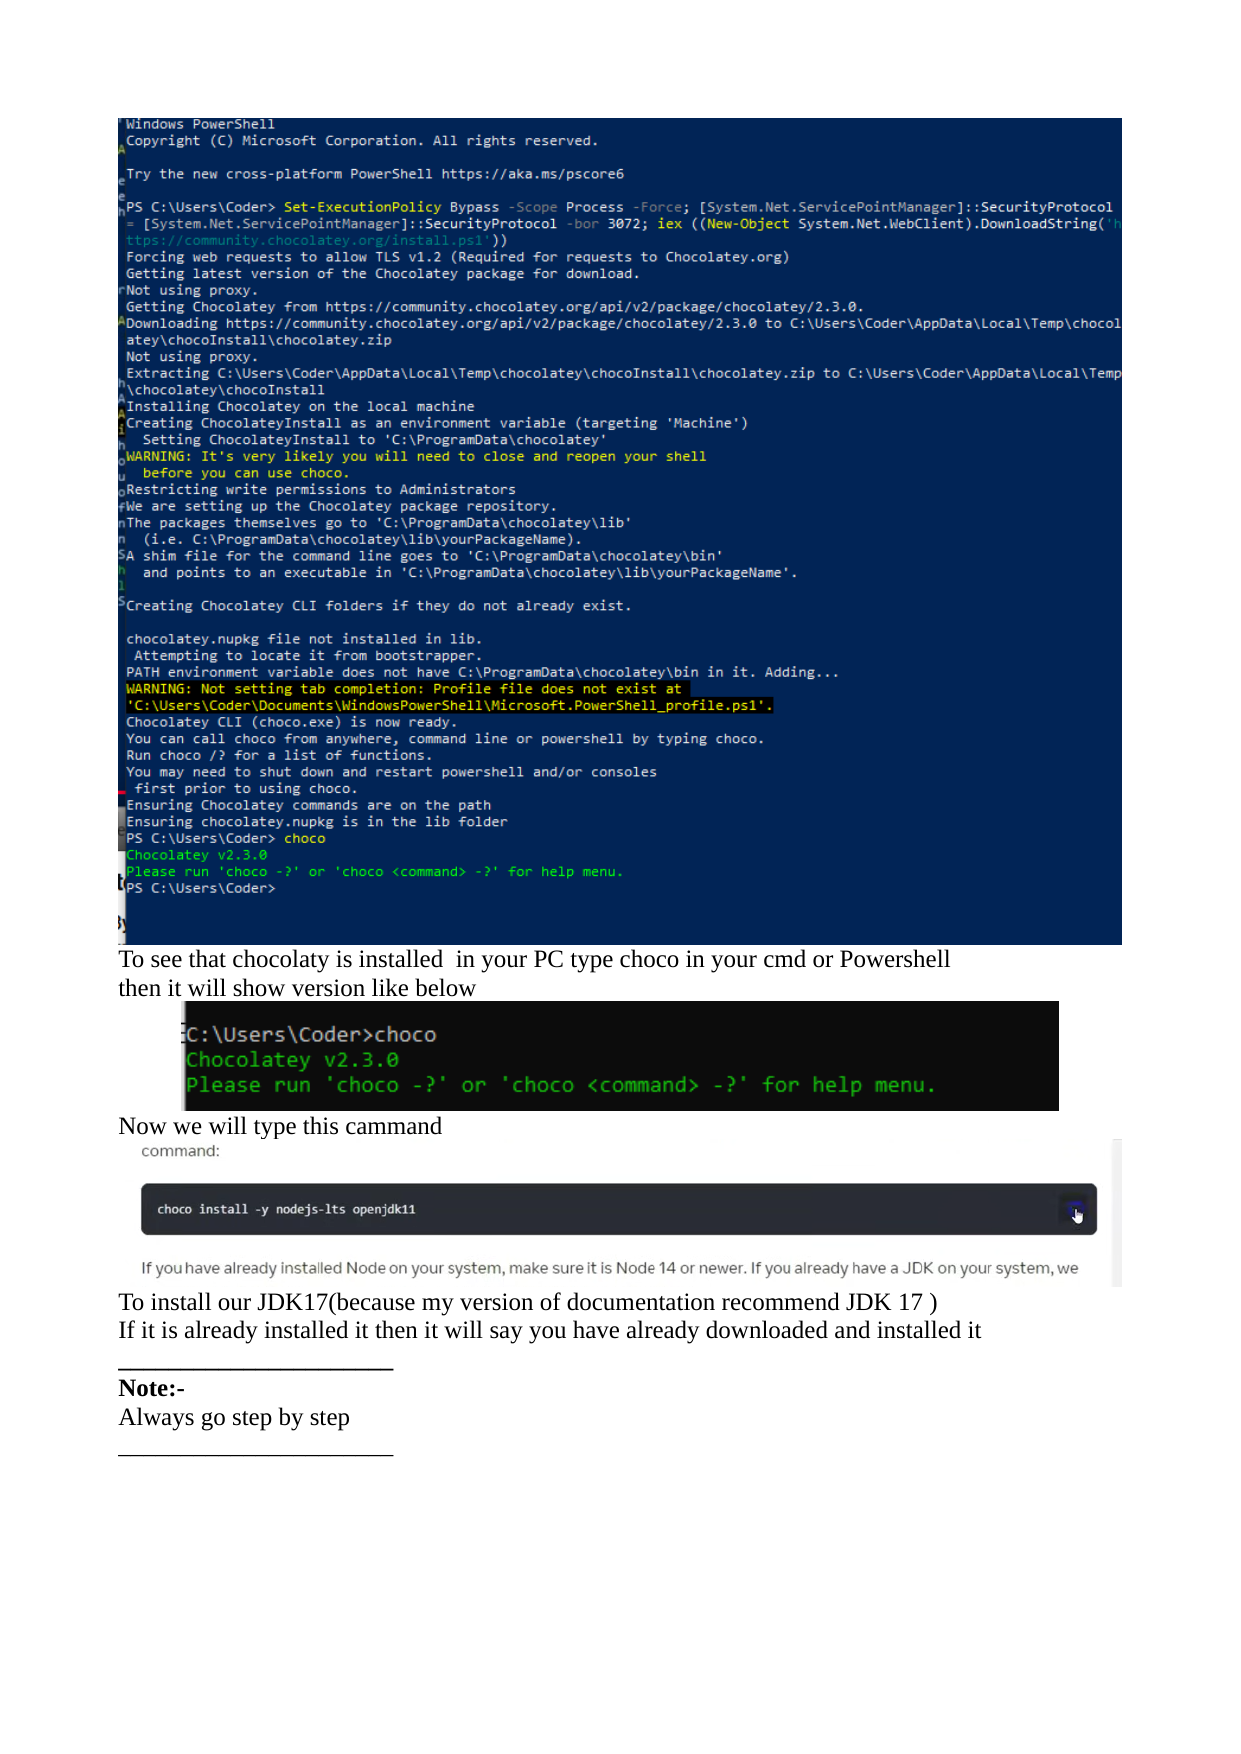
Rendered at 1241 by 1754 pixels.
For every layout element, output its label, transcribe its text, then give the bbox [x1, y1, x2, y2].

text ______________________ [118, 1344, 1122, 1373]
picture [181, 1001, 1059, 1111]
text To see that chocolaty is installed in your PC type choco in your cmd or Powershell [118, 945, 1122, 973]
picture [118, 1139, 1122, 1287]
picture [118, 118, 1122, 945]
text then it will show version like below [118, 973, 1122, 1002]
text ______________________ [118, 1430, 1122, 1459]
text Now we will type this cammand [118, 1002, 1122, 1139]
text If it is already installed it then it will say you have already downloaded and installed it [118, 1315, 1122, 1344]
text Always go step by step [118, 1402, 1122, 1430]
text Note:- [118, 1373, 1122, 1402]
text To install our JDK17(because my version of documentation recommend JDK 17 ) [118, 1287, 1122, 1315]
